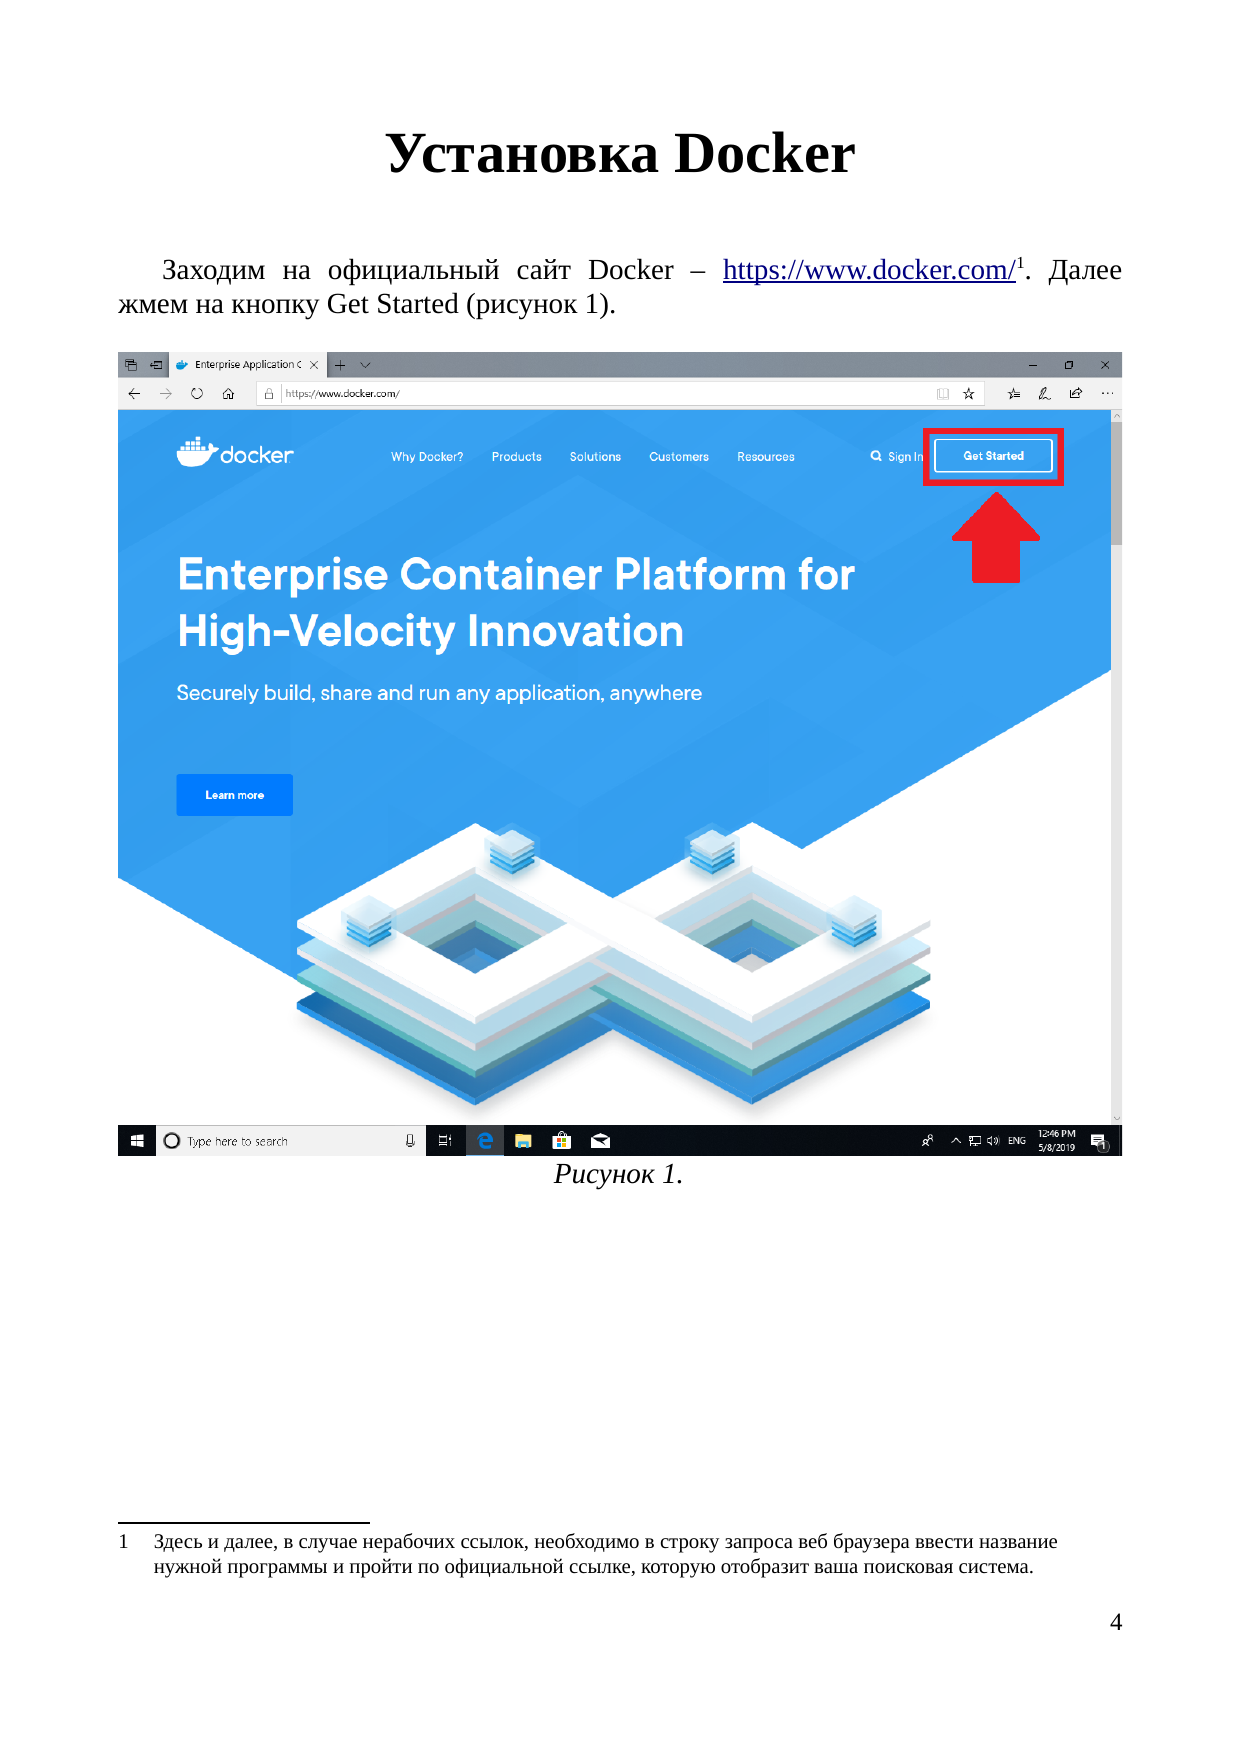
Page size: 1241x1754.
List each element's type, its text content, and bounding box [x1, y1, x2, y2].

text Установка Docker [118, 118, 1122, 185]
picture [118, 352, 1123, 1156]
text Рисунок 1. [118, 1156, 1122, 1189]
text Здесь и далее, в случае нерабочих ссылок, необходимо в строку запроса веб браузера ввести название нужной программы и пройти по официальной ссылке, которую отобразит ваша поисковая система. [118, 1529, 1122, 1578]
text Заходим на официальный сайт Docker – https://www.docker.com/. Далее жмем на кнопку Get Started (рисунок 1). [118, 252, 1122, 319]
